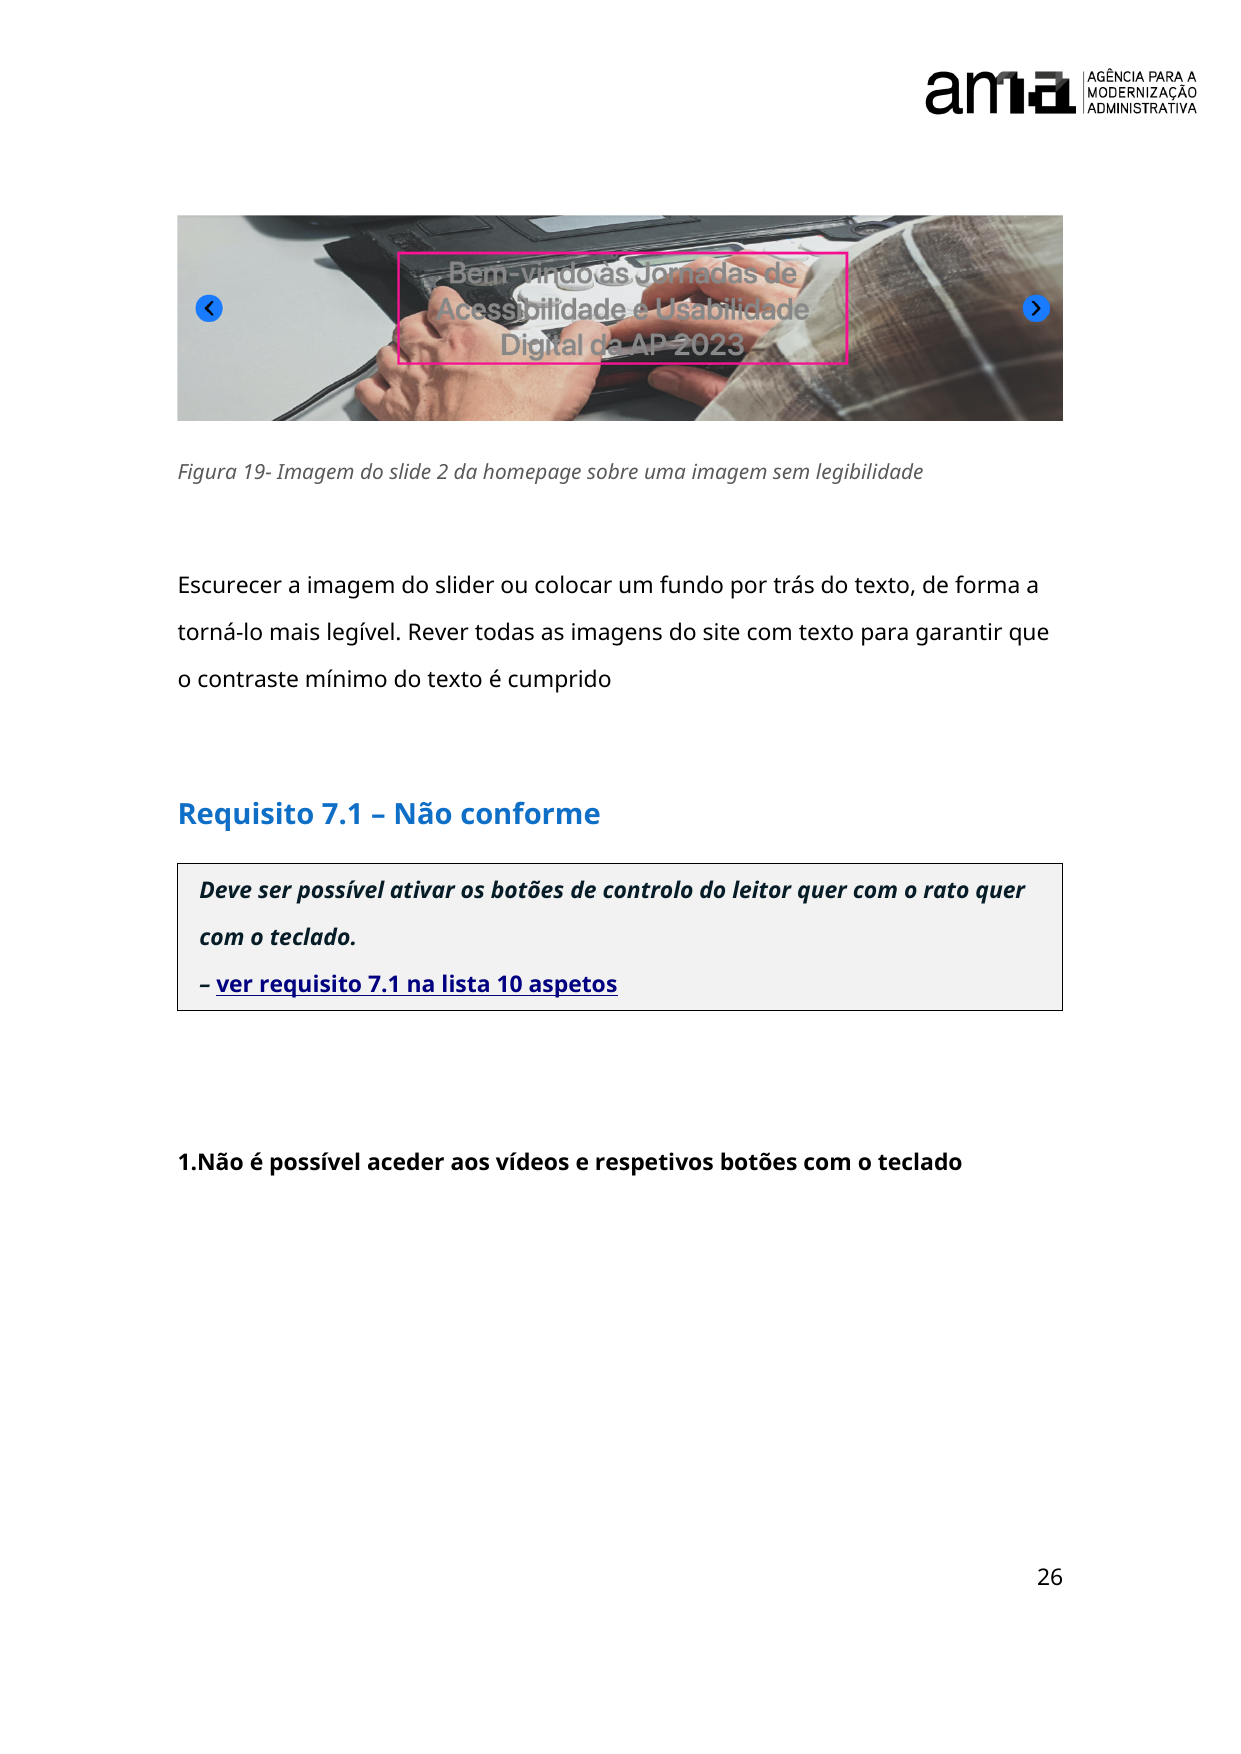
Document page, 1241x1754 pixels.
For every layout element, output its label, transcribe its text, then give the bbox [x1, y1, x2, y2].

subtitle Requisito 7.1 – Não conforme [177, 793, 1063, 833]
text Deve ser possível ativar os botões de controlo do leitor quer com o rato quer com o teclado. – ver requisito 7.1 na lista 10 aspetos [178, 864, 1062, 1010]
text Figura 19- Imagem do slide 2 da homepage sobre uma imagem sem legibilidade [177, 457, 1063, 486]
text Escurecer a imagem do slider ou colocar um fundo por trás do texto, de forma a torná-lo mais legível. Rever todas as imagens do site com texto para garantir que o contraste mínimo do texto é cumprido [177, 569, 1063, 694]
text 1.Não é possível aceder aos vídeos e respetivos botões com o teclado [177, 1146, 1063, 1178]
